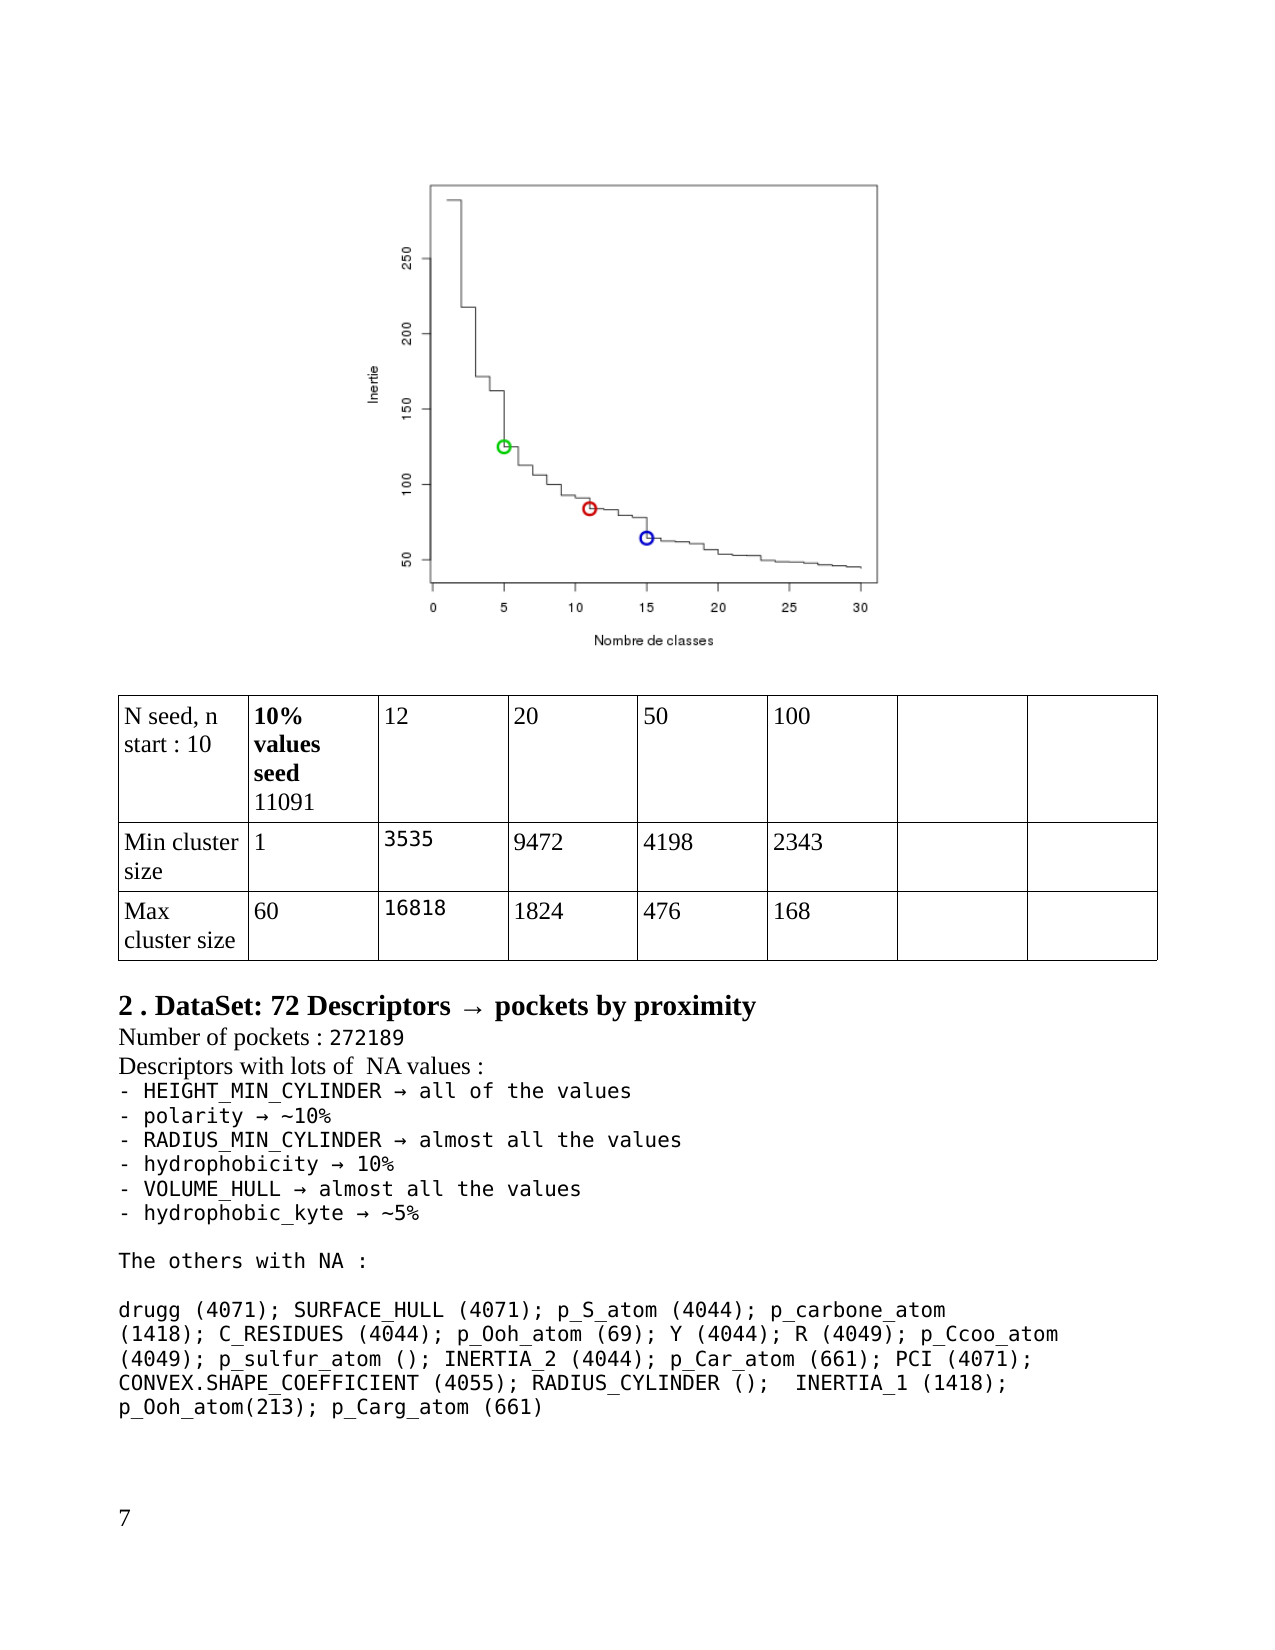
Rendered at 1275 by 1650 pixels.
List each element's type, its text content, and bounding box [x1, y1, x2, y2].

table_header 10% values seed 11091 [249, 696, 378, 822]
table_cell [1028, 823, 1157, 891]
picture [363, 118, 912, 667]
table_cell 60 [249, 892, 378, 960]
text Descriptors with lots of NA values : [118, 1051, 1157, 1079]
text (1418); C_RESIDUES (4044); p_Ooh_atom (69); Y (4044); R (4049); p_Ccoo_atom (4049); p_sulfur_atom (); INERTIA_2 (4044); p_Car_atom (661); PCI (4071); CONVEX.SHAPE_COEFFICIENT (4055); RADIUS_CYLINDER (); INERTIA_1 (1418); p_Ooh_atom(213); p_Carg_atom (661) [118, 1322, 1157, 1419]
table_header 20 [509, 696, 637, 822]
table_cell 4198 [638, 823, 767, 891]
table_header [1028, 696, 1157, 822]
table_cell 476 [638, 892, 767, 960]
text - VOLUME_HULL → almost all the values [118, 1177, 1157, 1201]
table_header 12 [379, 696, 508, 822]
table_cell 9472 [509, 823, 637, 891]
table_cell 1 [249, 823, 378, 891]
text Number of pockets : 272189 [118, 1022, 1157, 1051]
table_header [898, 696, 1027, 822]
table_header 100 [768, 696, 897, 822]
table_cell [1028, 892, 1157, 960]
table_cell 2343 [768, 823, 897, 891]
table_cell 168 [768, 892, 897, 960]
text The others with NA : [118, 1249, 1157, 1274]
table_cell [898, 823, 1027, 891]
text - HEIGHT_MIN_CYLINDER → all of the values [118, 1079, 1157, 1104]
table_cell Min cluster size [119, 823, 248, 891]
text - RADIUS_MIN_CYLINDER → almost all the values [118, 1128, 1157, 1152]
table_cell [898, 892, 1027, 960]
text - hydrophobic_kyte → ~5% [118, 1201, 1157, 1225]
table_header 50 [638, 696, 767, 822]
table_header N seed, n start : 10 [119, 696, 248, 822]
table_cell 3535 [379, 823, 508, 891]
text - polarity → ~10% [118, 1104, 1157, 1128]
text - hydrophobicity → 10% [118, 1152, 1157, 1177]
table_cell 16818 [379, 892, 508, 960]
text 2 . DataSet: 72 Descriptors → pockets by proximity [118, 988, 1157, 1022]
text drugg (4071); SURFACE_HULL (4071); p_S_atom (4044); p_carbone_atom [118, 1298, 1157, 1322]
table_cell 1824 [509, 892, 637, 960]
table_cell Max cluster size [119, 892, 248, 960]
